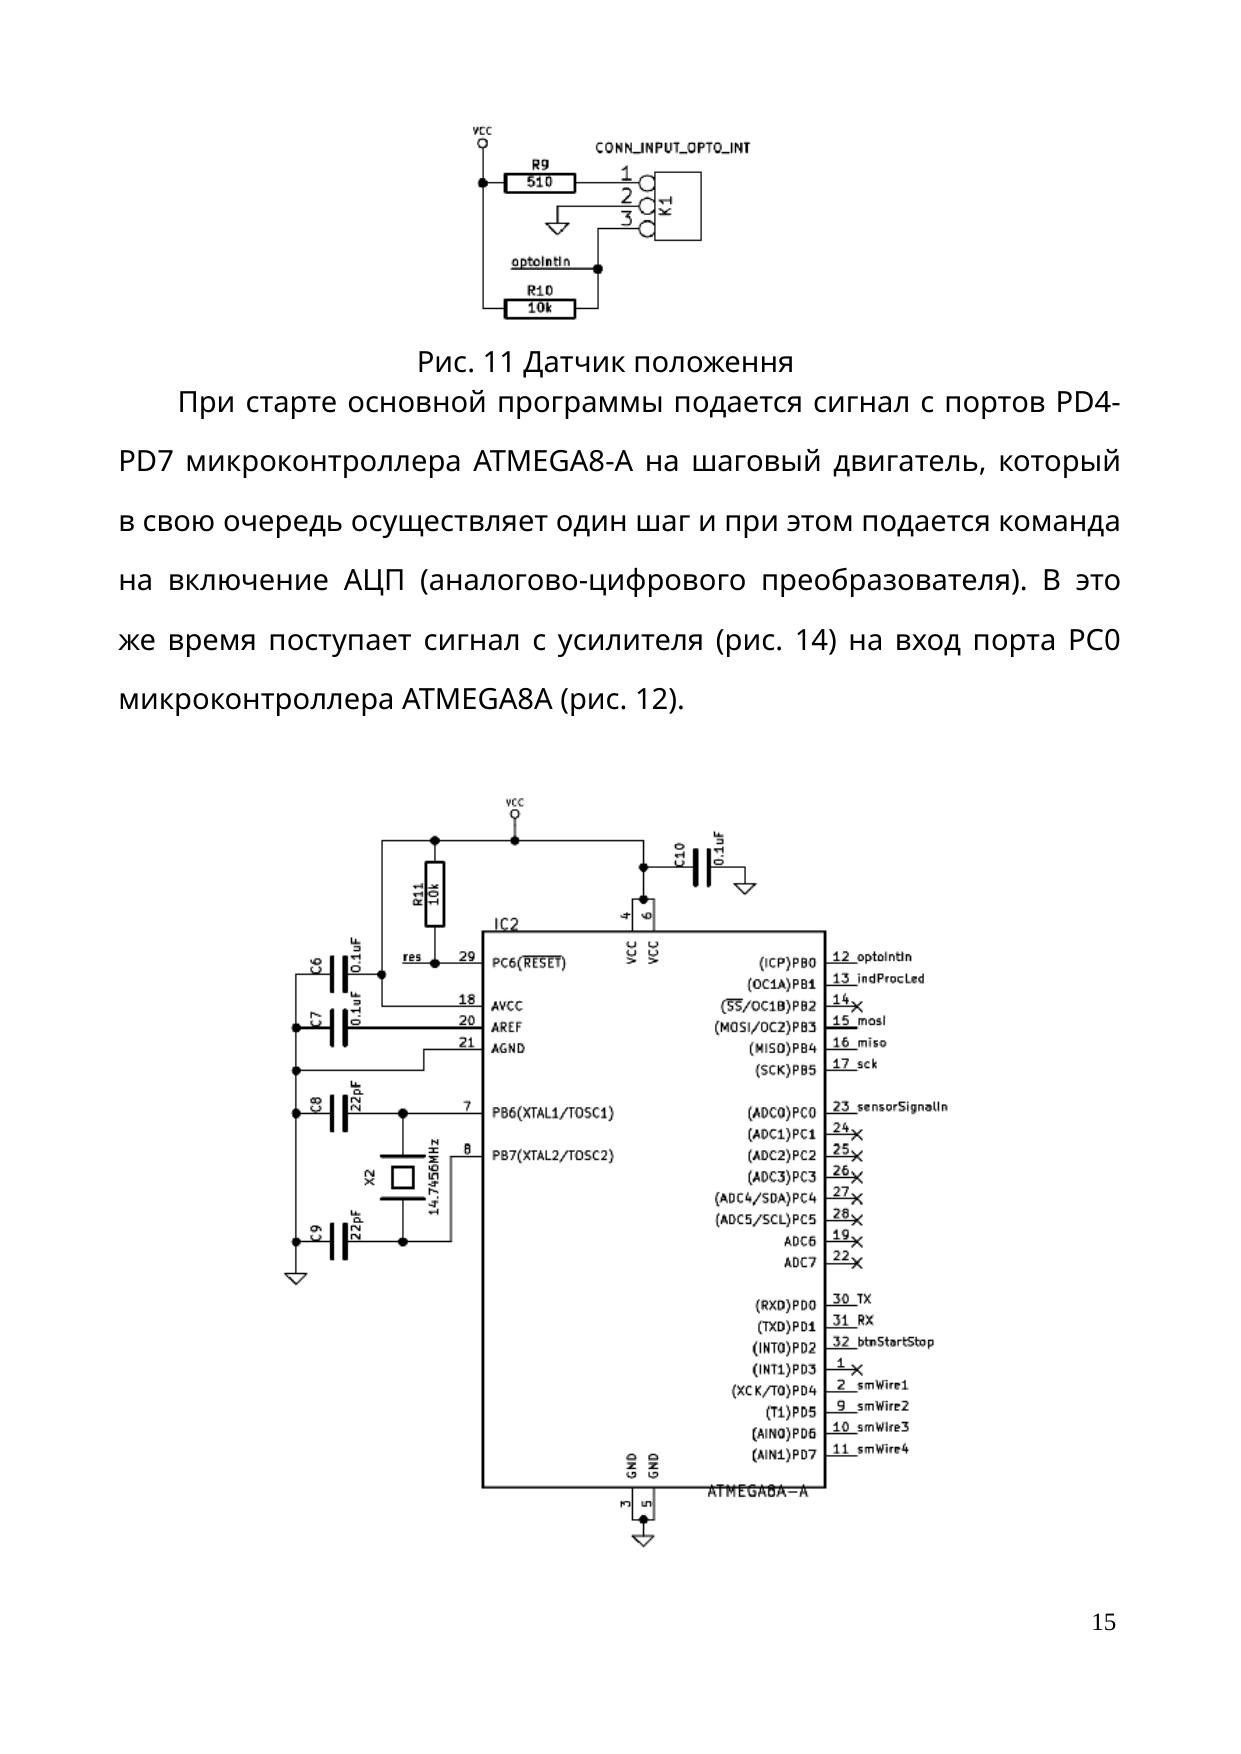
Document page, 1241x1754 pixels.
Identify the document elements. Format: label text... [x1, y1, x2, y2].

picture [255, 797, 956, 1550]
list При старте основной программы подается сигнал с портов PD4-PD7 микроконтроллера ATMEGA8-A на шаговый двигатель, который в свою очередь осуществляет один шаг и при этом подается команда на включение АЦП (аналогово-цифрового преобразователя). В это же время поступает сигнал с усилителя (рис. 14) на вход порта PC0 микроконтроллера ATMEGA8A (рис. 12). [118, 381, 1122, 718]
table_header [107, 118, 443, 341]
table_header [768, 118, 1104, 341]
table_cell Рис. 11 Датчик положення [107, 341, 1104, 381]
table_header [107, 798, 1104, 1551]
